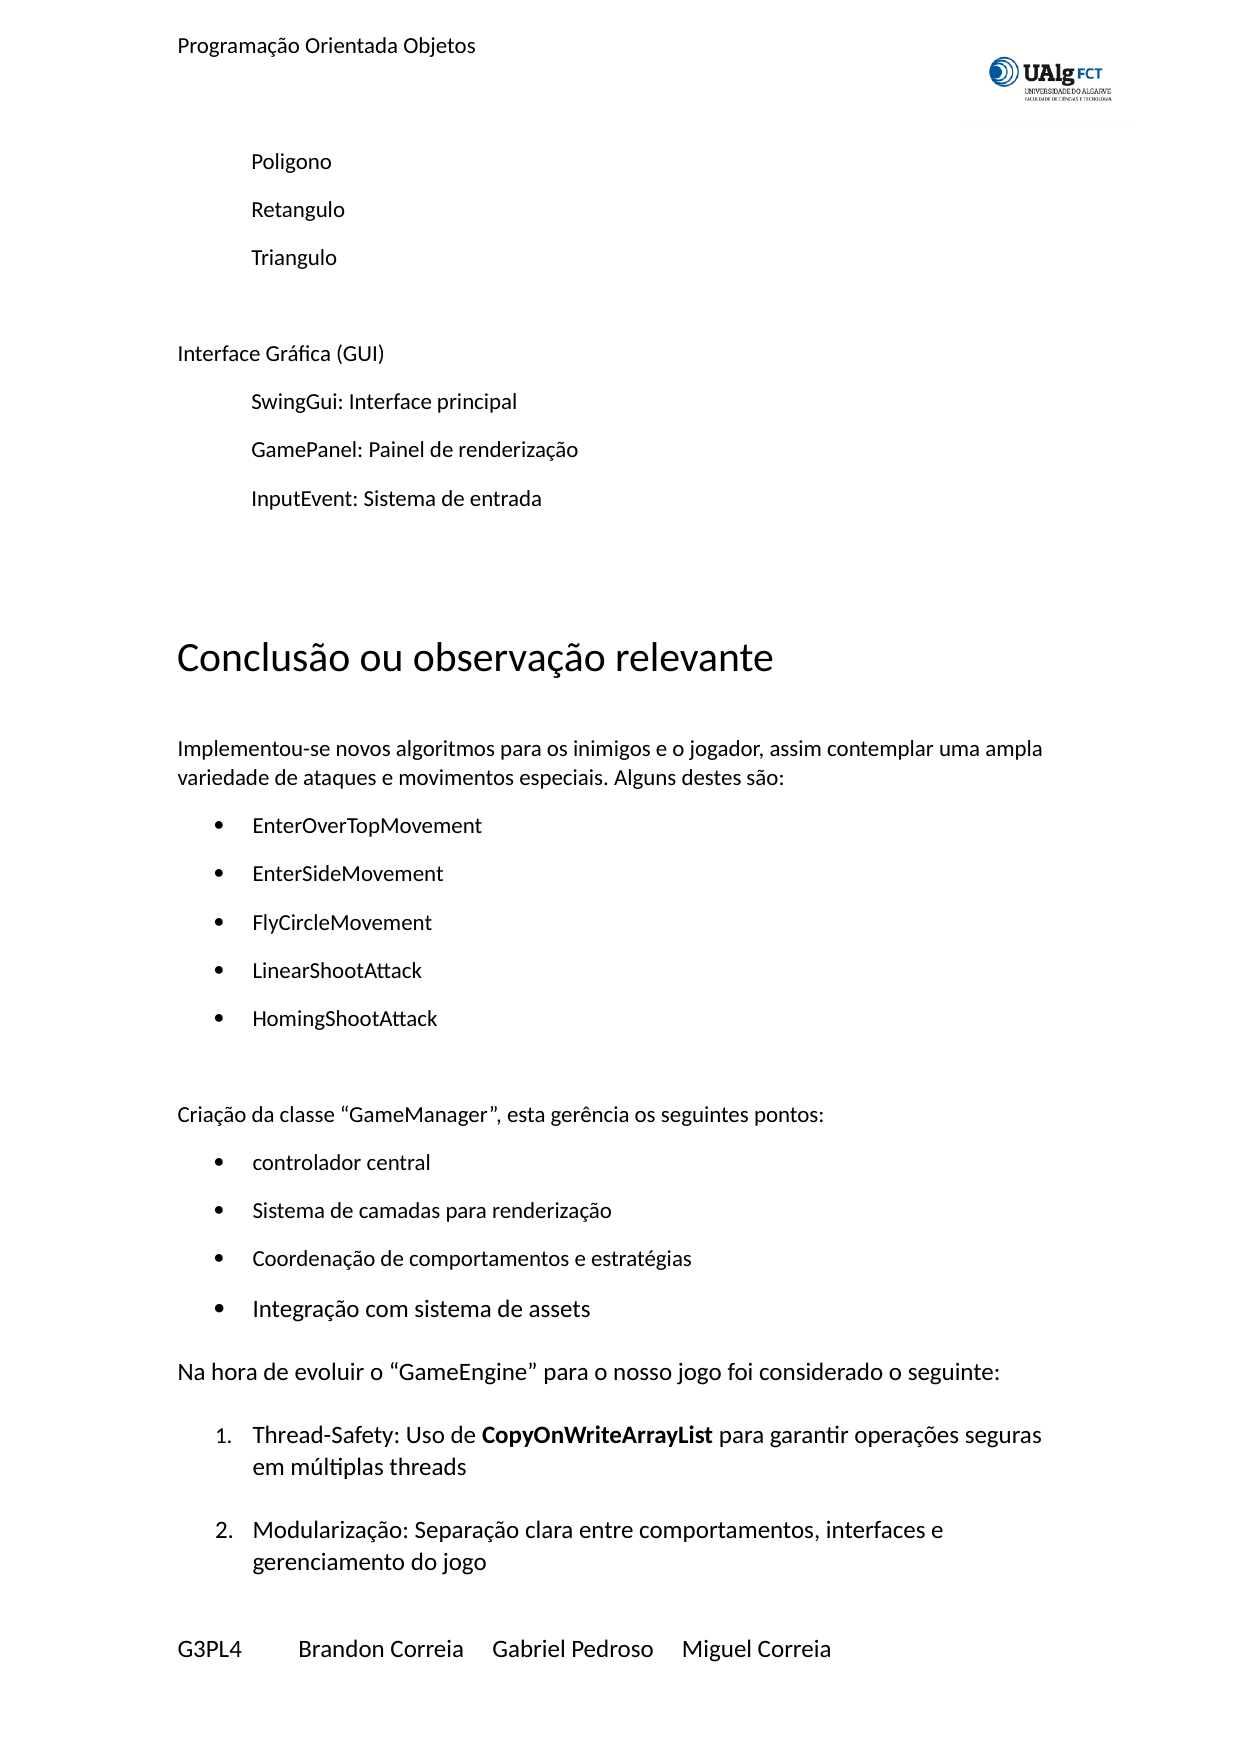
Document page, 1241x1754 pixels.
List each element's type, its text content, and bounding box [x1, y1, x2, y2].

text InputEvent: Sistema de entrada [177, 484, 1064, 512]
text SwingGui: Interface principal [177, 387, 1064, 416]
subtitle Conclusão ou observação relevante [177, 631, 1064, 682]
list Sistema de camadas para renderização [215, 1196, 1064, 1224]
text Retangulo [177, 195, 1064, 223]
text Na hora de evoluir o “GameEngine” para o nosso jogo foi considerado o seguinte: [177, 1356, 1064, 1387]
text Interface Gráfica (GUI) [177, 339, 1064, 367]
list FlyCircleMovement [215, 908, 1064, 936]
list EnterSideMovement [215, 859, 1064, 888]
text Criação da classe “GameManager”, esta gerência os seguintes pontos: [177, 1100, 1064, 1128]
text Implementou-se novos algoritmos para os inimigos e o jogador, assim contemplar uma ampla variedade de ataques e movimentos especiais. Alguns destes são: [177, 734, 1064, 791]
text Poligono [177, 147, 1064, 175]
text GamePanel: Painel de renderização [177, 436, 1064, 464]
list HomingShootAttack [215, 1004, 1064, 1032]
list Thread-Safety: Uso de CopyOnWriteArrayList para garantir operações seguras em múltiplas threads [215, 1419, 1064, 1482]
list LinearShootAttack [215, 956, 1064, 984]
list controlador central [215, 1148, 1064, 1176]
list EnterOverTopMovement [215, 811, 1064, 839]
list Modularização: Separação clara entre comportamentos, interfaces e gerenciamento do jogo [215, 1514, 1064, 1577]
text Triangulo [177, 243, 1064, 271]
list Integração com sistema de assets [215, 1293, 1064, 1323]
list Coordenação de comportamentos e estratégias [215, 1244, 1064, 1273]
